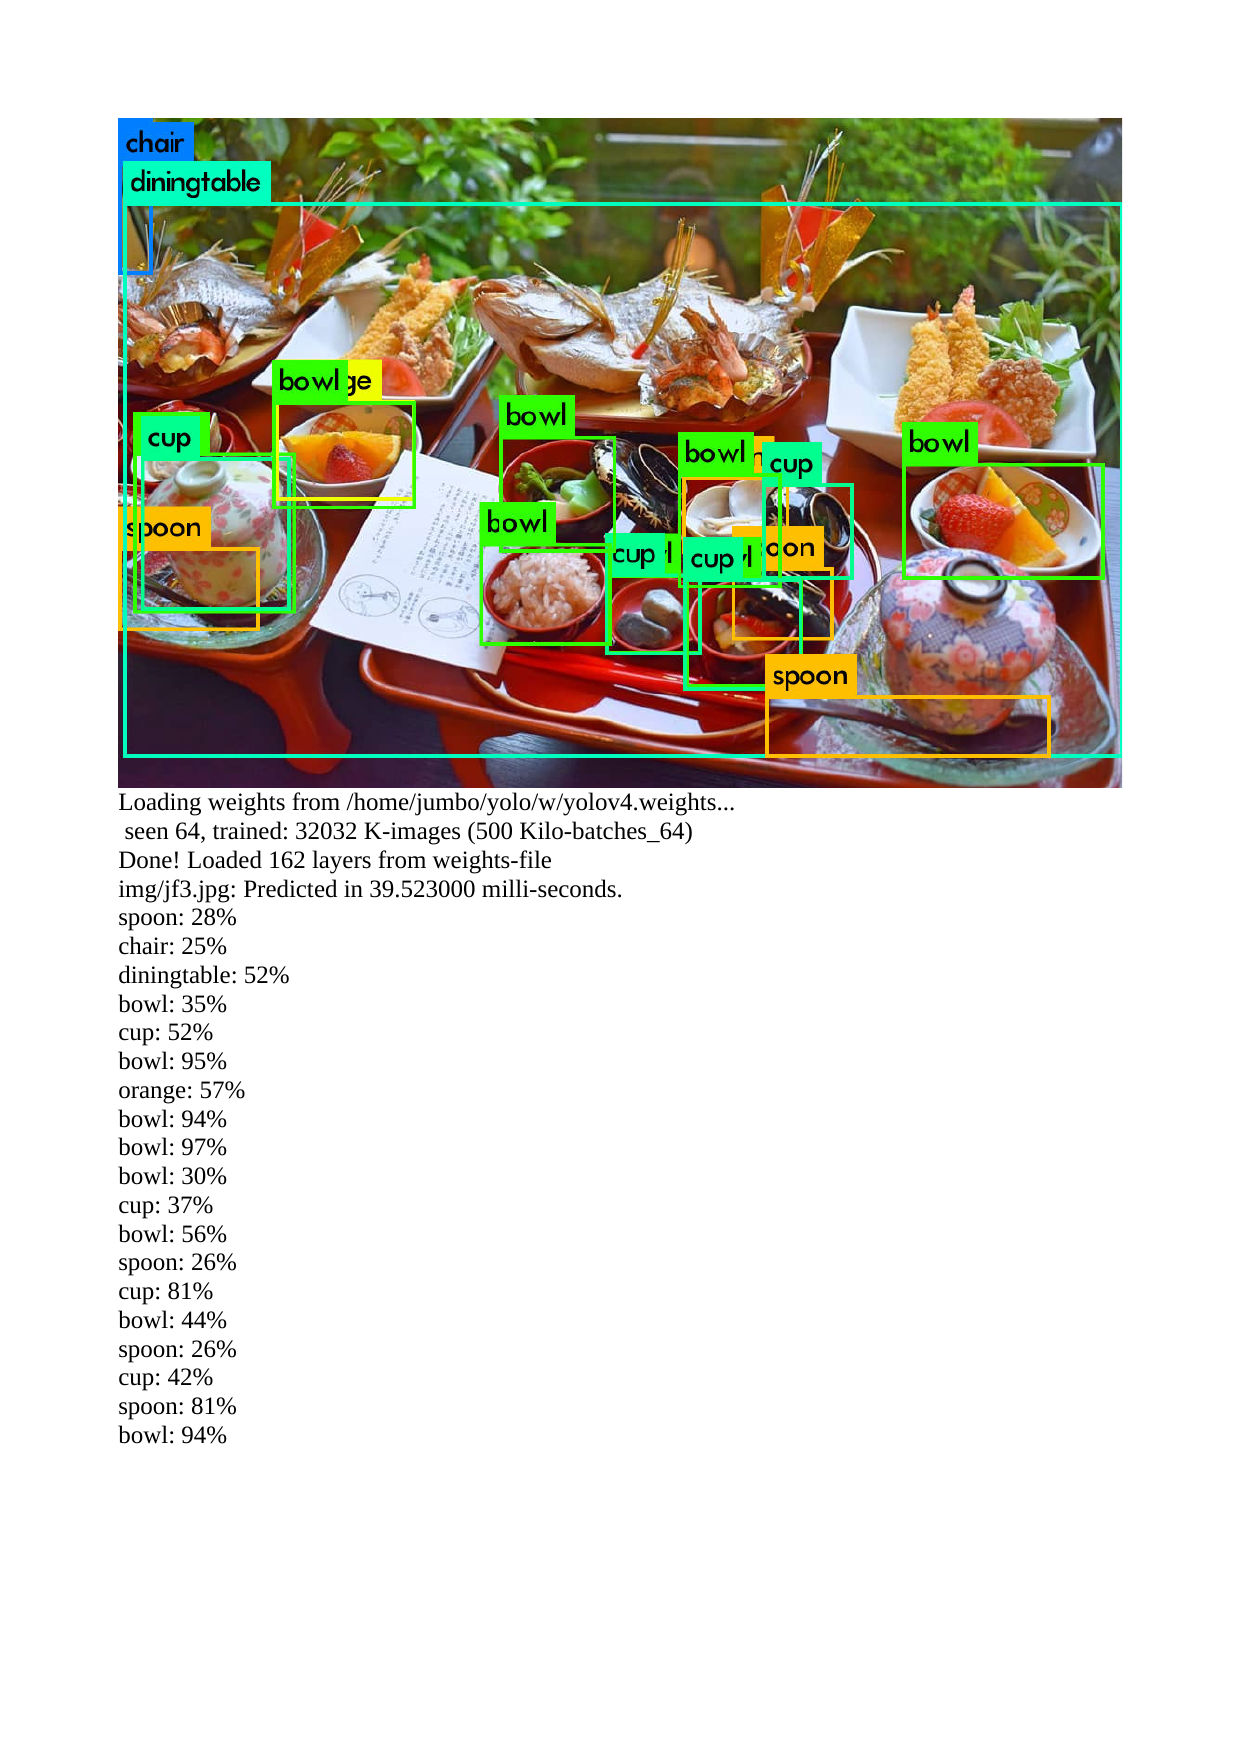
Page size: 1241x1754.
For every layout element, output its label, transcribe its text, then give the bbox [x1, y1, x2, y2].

text chair: 25% [118, 931, 1122, 960]
text spoon: 26% [118, 1334, 1122, 1362]
picture [118, 118, 1123, 788]
text bowl: 30% [118, 1161, 1122, 1190]
text diningtable: 52% [118, 960, 1122, 989]
text bowl: 56% [118, 1219, 1122, 1247]
text seen 64, trained: 32032 K-images (500 Kilo-batches_64) [118, 816, 1122, 845]
text Done! Loaded 162 layers from weights-file [118, 845, 1122, 874]
text img/jf3.jpg: Predicted in 39.523000 milli-seconds. [118, 874, 1122, 902]
text bowl: 97% [118, 1132, 1122, 1161]
text cup: 81% [118, 1276, 1122, 1305]
text bowl: 95% [118, 1046, 1122, 1075]
text cup: 52% [118, 1017, 1122, 1046]
text spoon: 28% [118, 902, 1122, 931]
text spoon: 26% [118, 1247, 1122, 1276]
text cup: 37% [118, 1190, 1122, 1219]
text bowl: 94% [118, 1104, 1122, 1132]
text bowl: 44% [118, 1305, 1122, 1334]
text Loading weights from /home/jumbo/yolo/w/yolov4.weights... [118, 788, 1122, 816]
text bowl: 35% [118, 989, 1122, 1017]
text orange: 57% [118, 1075, 1122, 1104]
text bowl: 94% [118, 1420, 1122, 1449]
text cup: 42% [118, 1362, 1122, 1391]
text spoon: 81% [118, 1391, 1122, 1420]
